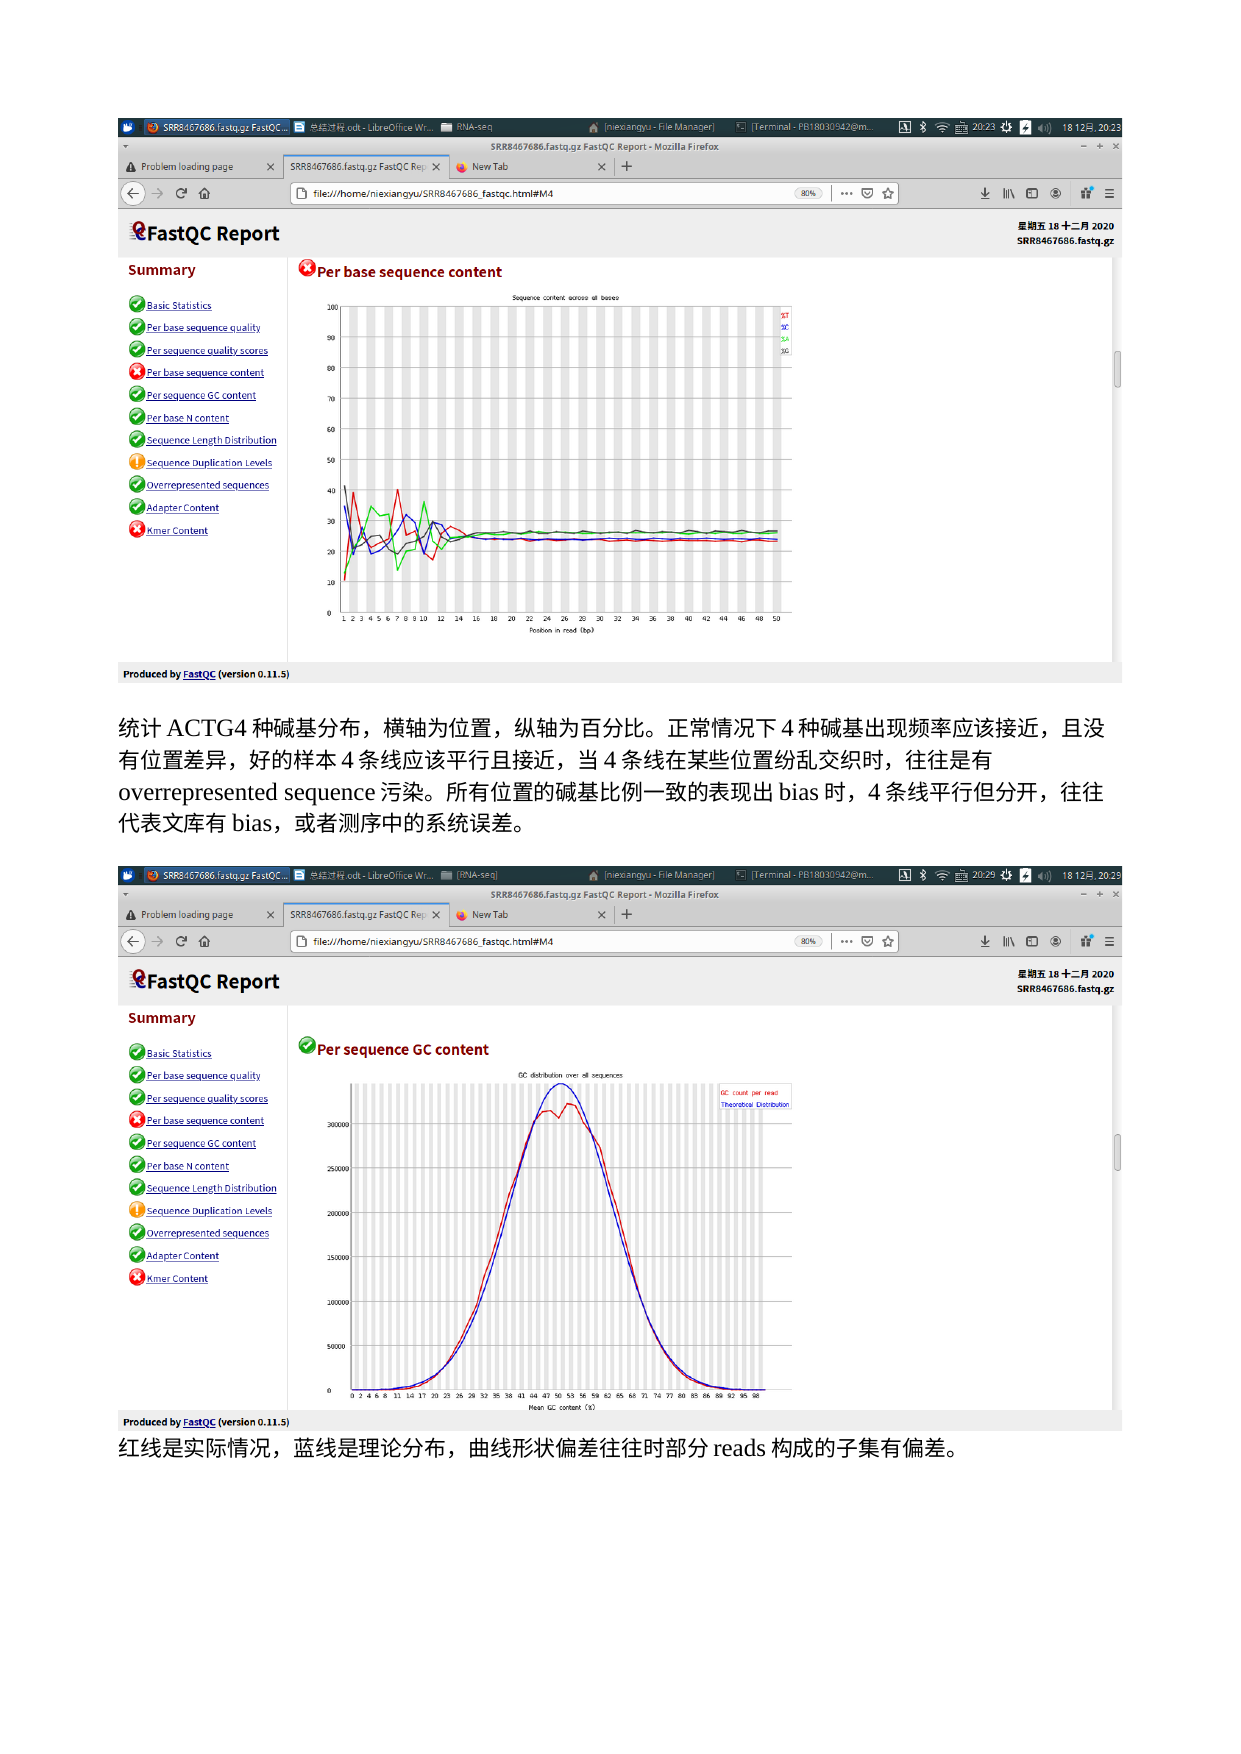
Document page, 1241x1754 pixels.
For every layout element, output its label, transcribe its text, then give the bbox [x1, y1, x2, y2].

picture [118, 118, 1123, 683]
text 红线是实际情况，蓝线是理论分布，曲线形状偏差往往时部分reads构成的子集有偏差。 [118, 1431, 1122, 1463]
picture [118, 866, 1123, 1431]
text 统计ACTG4种碱基分布，横轴为位置，纵轴为百分比。正常情况下4种碱基出现频率应该接近，且没有位置差异，好的样本4条线应该平行且接近，当4条线在某些位置纷乱交织时，往往是有overrepresented sequence污染。所有位置的碱基比例一致的表现出bias时，4条线平行但分开，往往代表文库有bias，或者测序中的系统误差。 [118, 711, 1122, 838]
